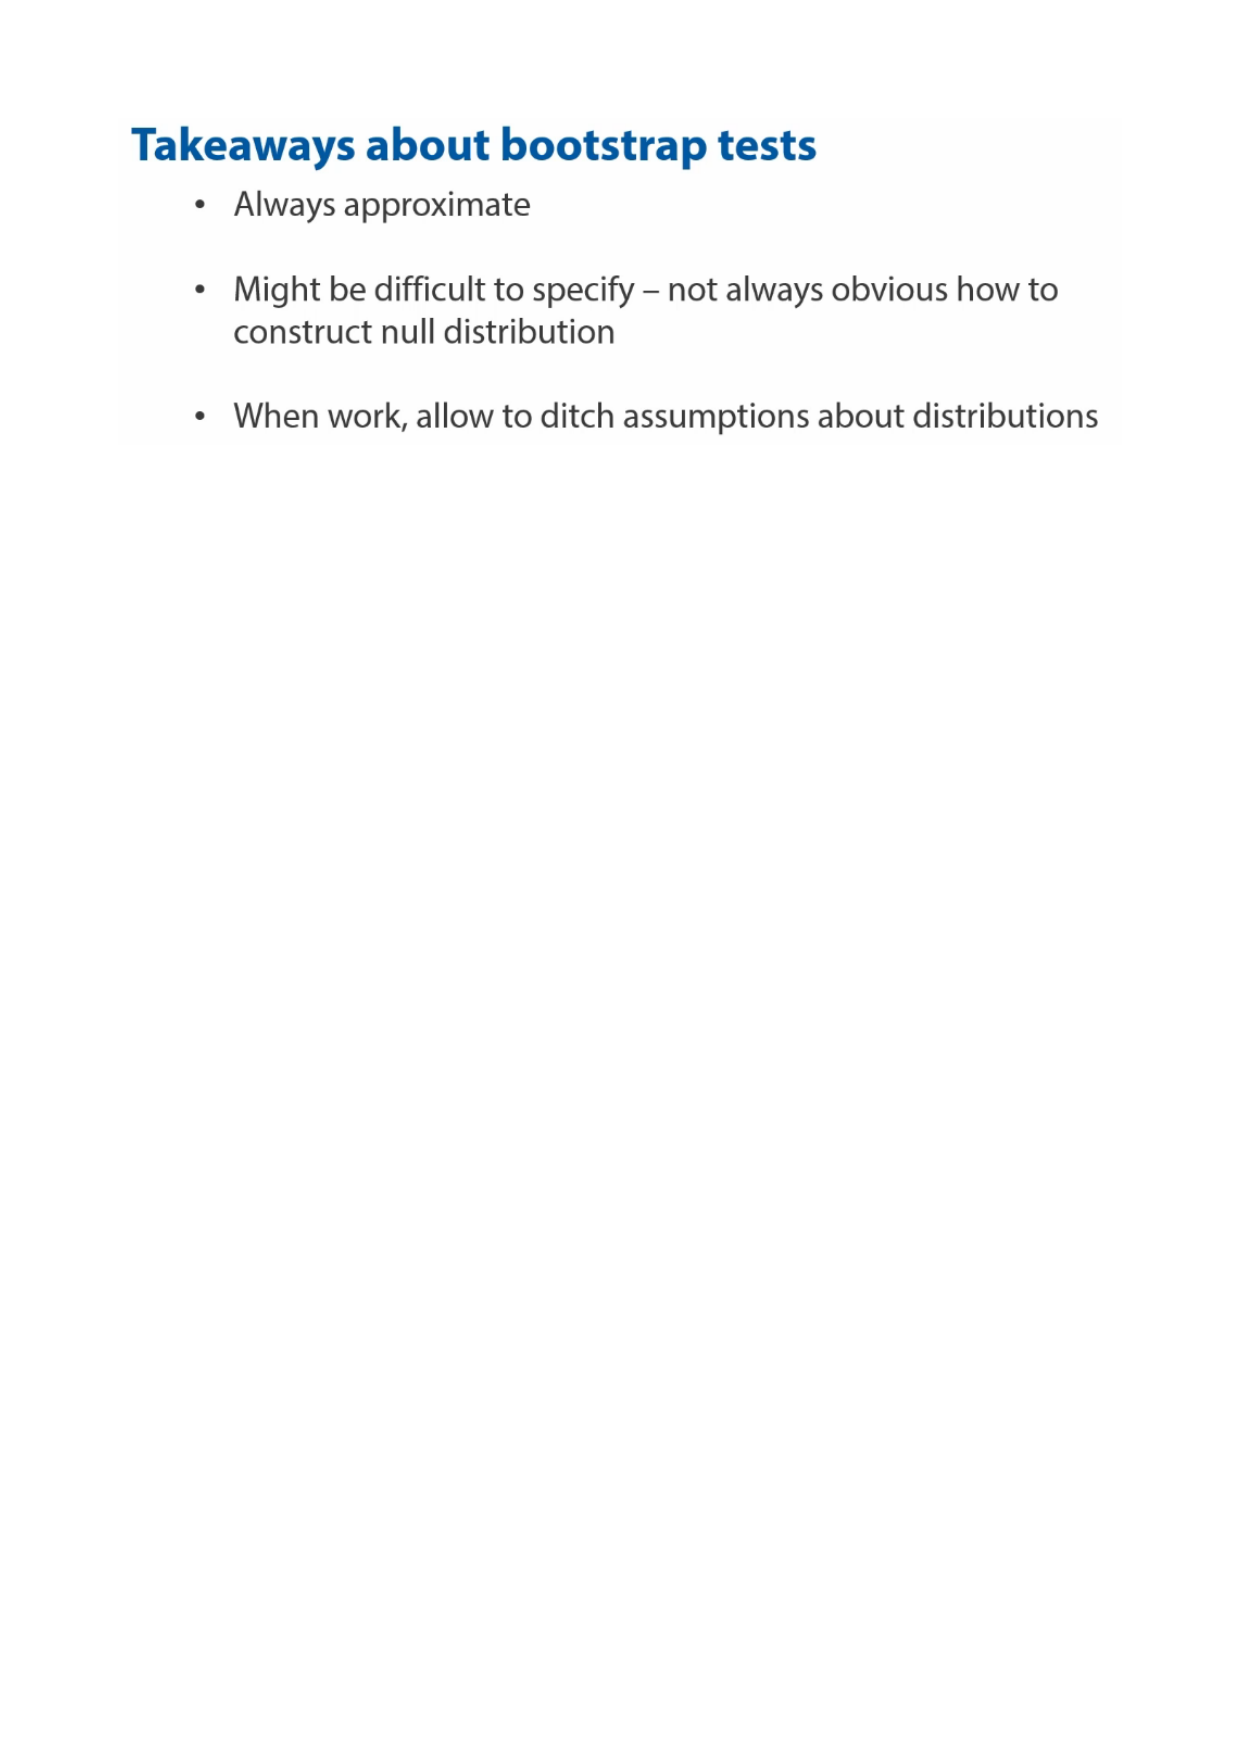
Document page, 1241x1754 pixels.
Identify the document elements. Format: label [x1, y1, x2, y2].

picture [118, 118, 1123, 445]
